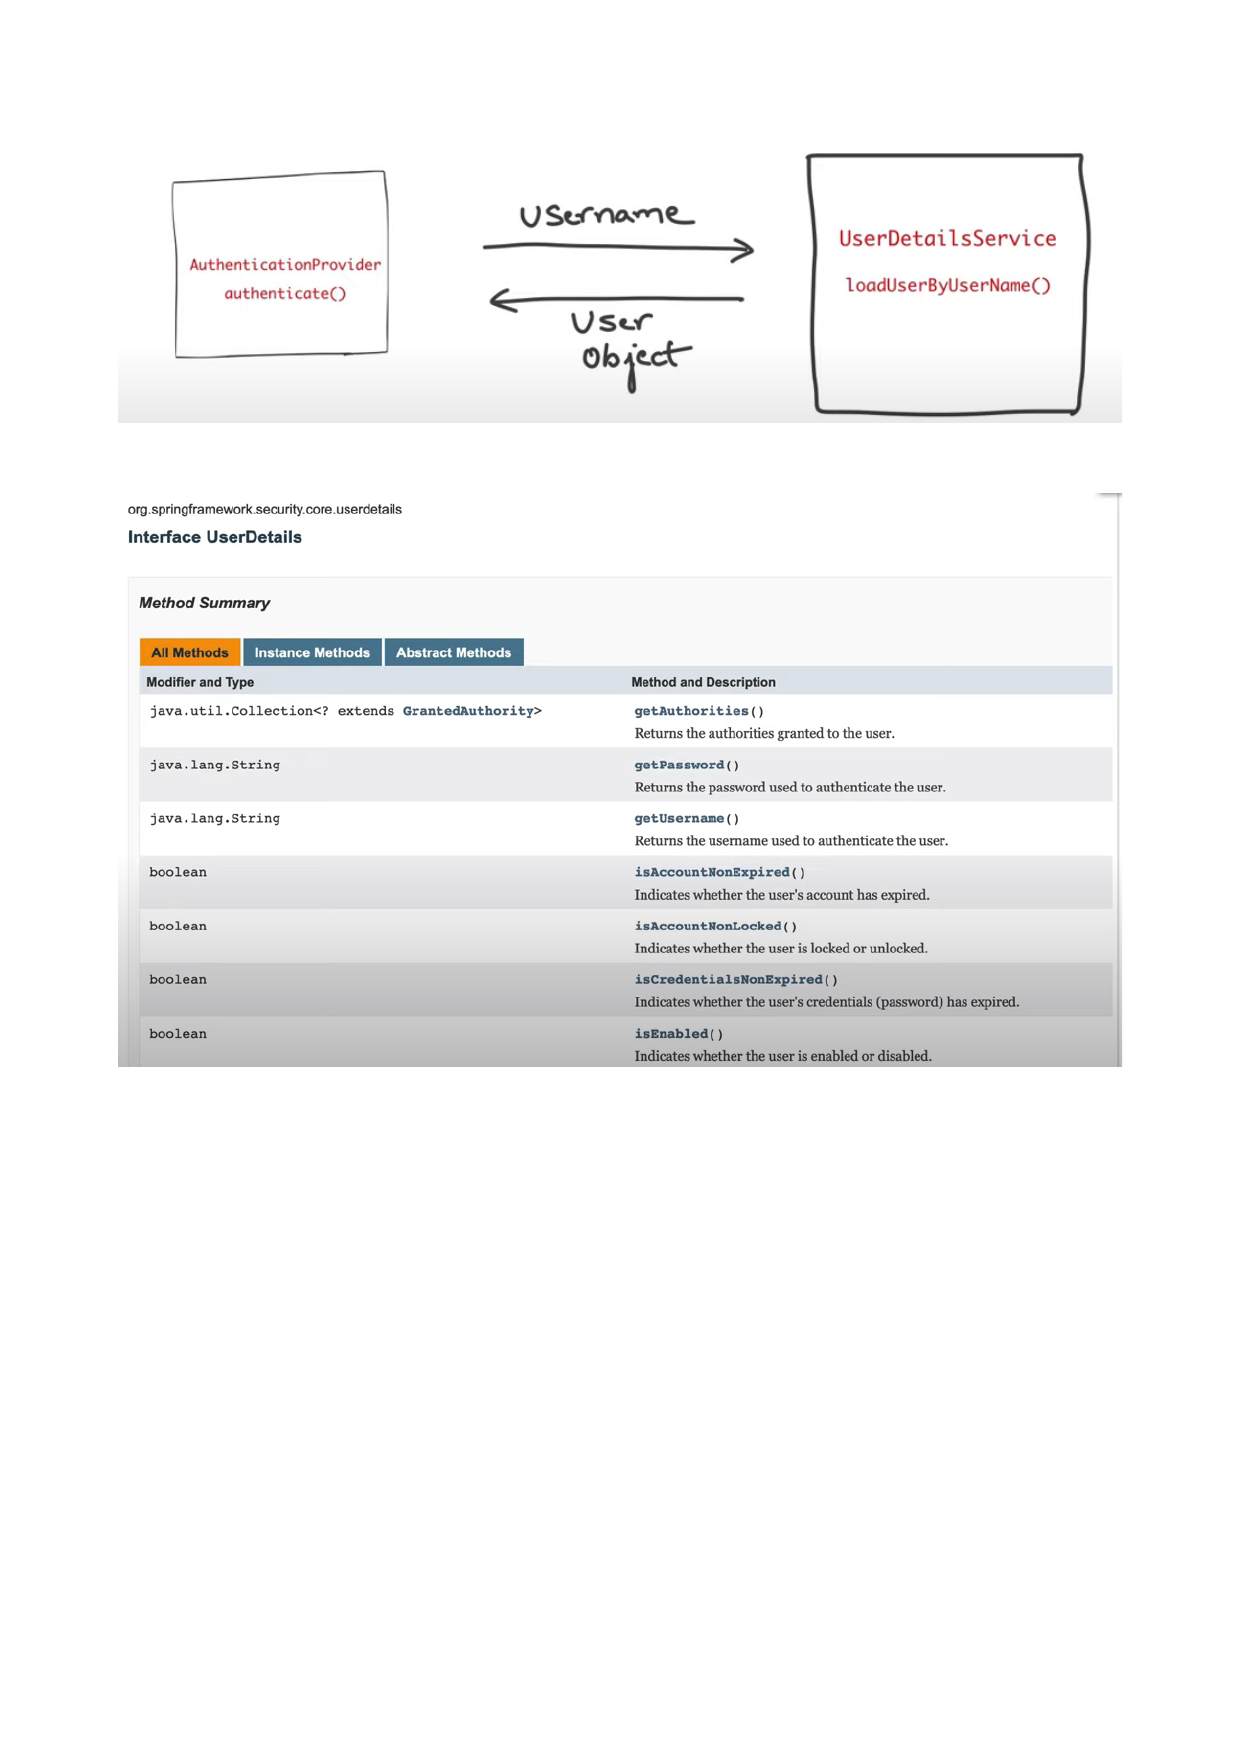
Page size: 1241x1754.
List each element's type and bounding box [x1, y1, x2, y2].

picture [118, 490, 1123, 1067]
picture [118, 143, 1123, 423]
